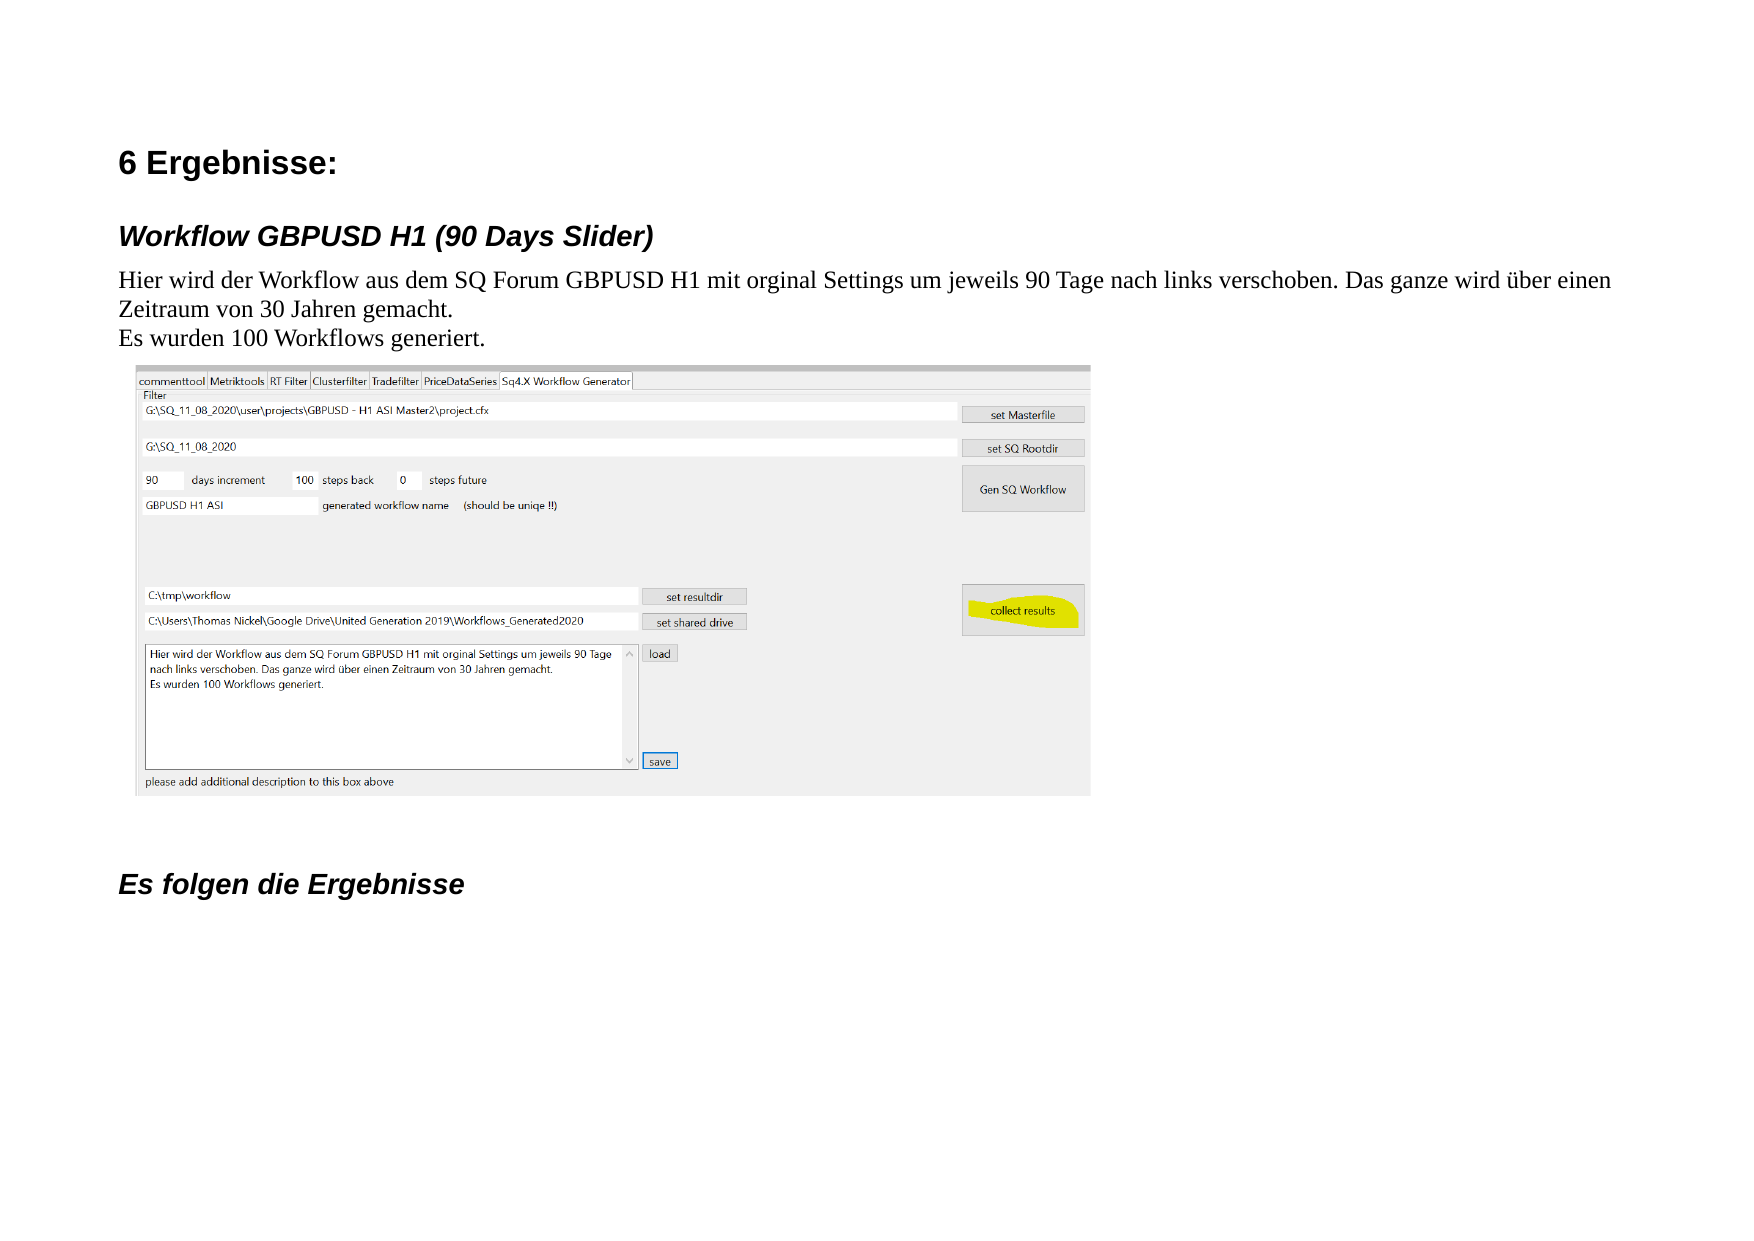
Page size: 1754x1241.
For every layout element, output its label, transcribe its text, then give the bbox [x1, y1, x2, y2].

subtitle Workflow GBPUSD H1 (90 Days Slider) [118, 219, 1636, 253]
text Hier wird der Workflow aus dem SQ Forum GBPUSD H1 mit orginal Settings um jeweils 90 Tage nach links verschoben. Das ganze wird über einen Zeitraum von 30 Jahren gemacht. [118, 265, 1636, 323]
subtitle 6 Ergebnisse: [118, 143, 1636, 182]
picture [135, 365, 1091, 796]
text Es wurden 100 Workflows generiert. [118, 323, 1636, 352]
subtitle Es folgen die Ergebnisse [118, 867, 1636, 900]
